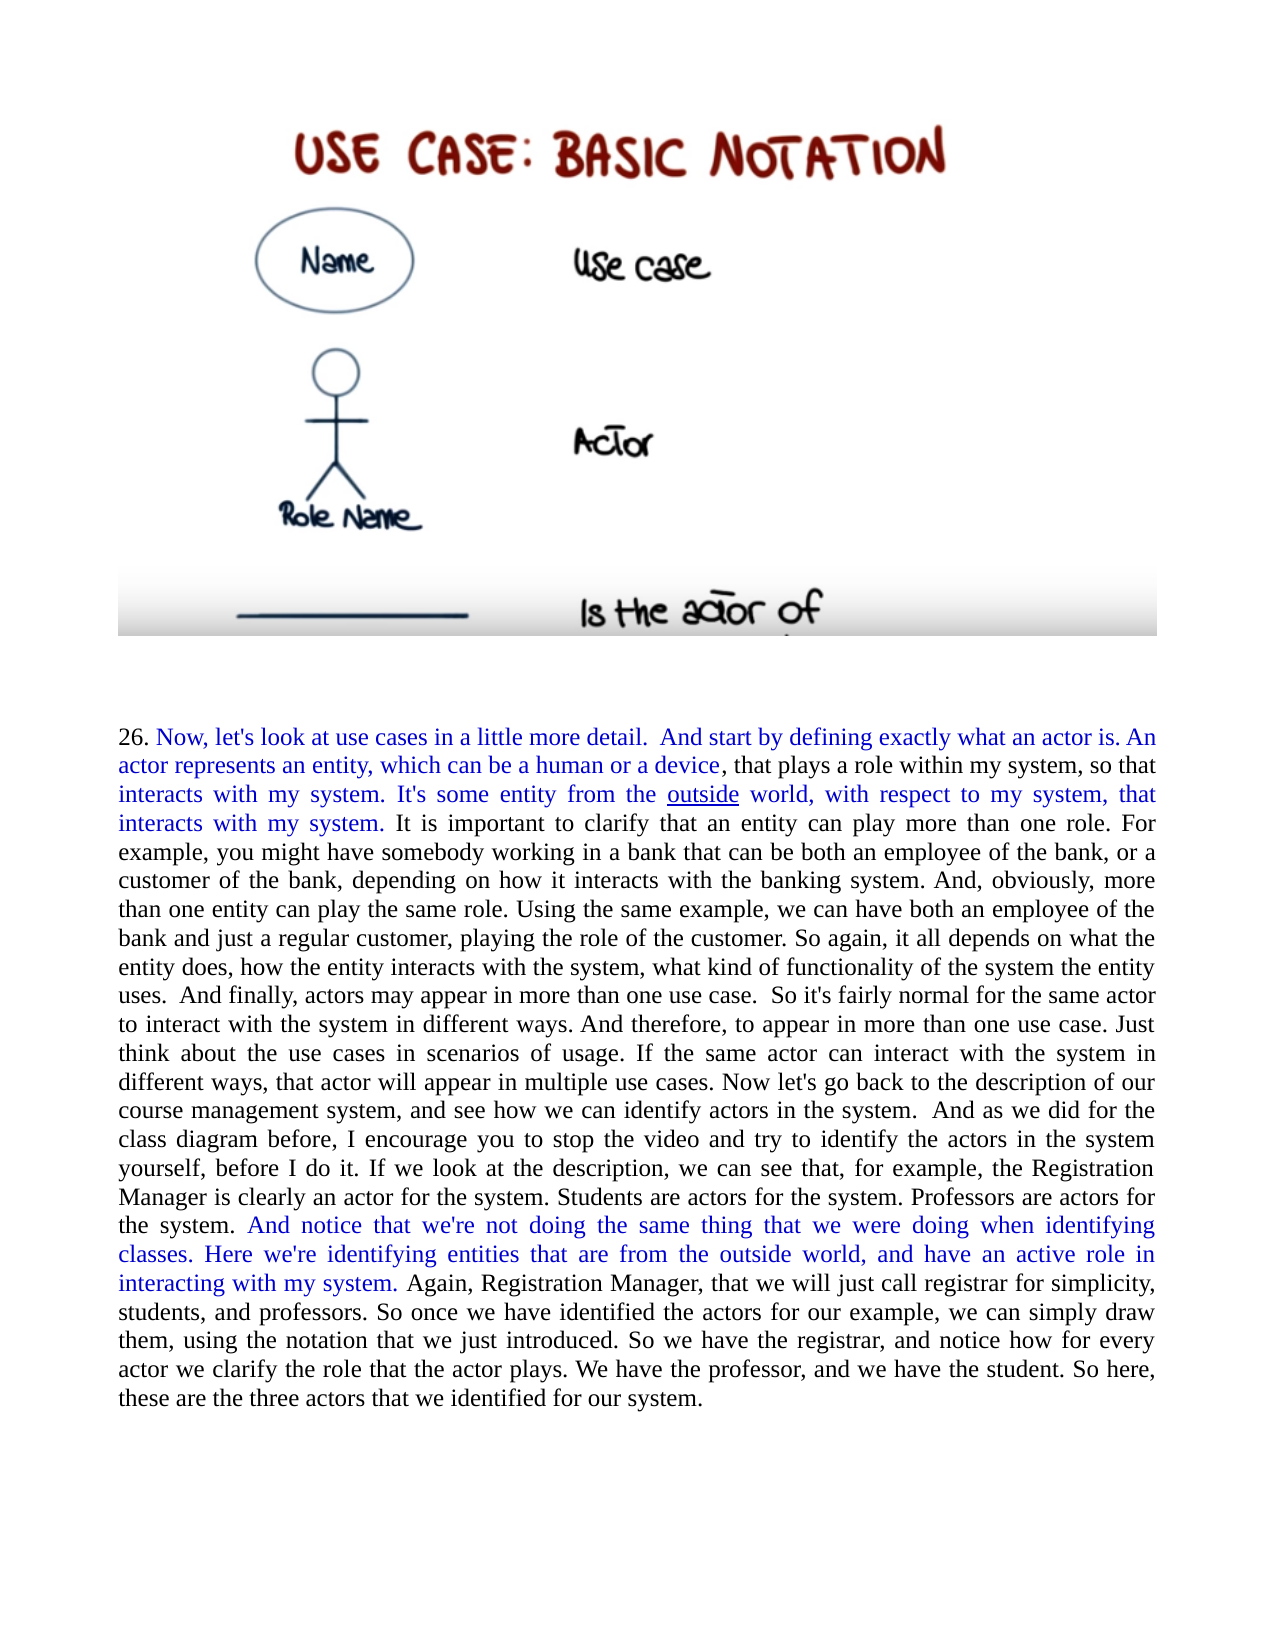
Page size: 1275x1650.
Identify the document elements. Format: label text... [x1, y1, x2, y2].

text 26. Now, let's look at use cases in a little more detail. And start by defining exactly what an actor is. An actor represents an entity, which can be a human or a device, that plays a role within my system, so that interacts with my system. It's some entity from the outside world, with respect to my system, that interacts with my system. It is important to clarify that an entity can play more than one role. For example, you might have somebody working in a bank that can be both an employee of the bank, or a customer of the bank, depending on how it interacts with the banking system. And, obviously, more than one entity can play the same role. Using the same example, we can have both an employee of the bank and just a regular customer, playing the role of the customer. So again, it all depends on what the entity does, how the entity interacts with the system, what kind of functionality of the system the entity uses. And finally, actors may appear in more than one use case. So it's fairly normal for the same actor to interact with the system in different ways. And therefore, to appear in more than one use case. Just think about the use cases in scenarios of usage. If the same actor can interact with the system in different ways, that actor will appear in multiple use cases. Now let's go back to the description of our course management system, and see how we can identify actors in the system. And as we did for the class diagram before, I encourage you to stop the video and try to identify the actors in the system yourself, before I do it. If we look at the description, we can see that, for example, the Registration Manager is clearly an actor for the system. Students are actors for the system. Professors are actors for the system. And notice that we're not doing the same thing that we were doing when identifying classes. Here we're identifying entities that are from the outside world, and have an active role in interacting with my system. Again, Registration Manager, that we will just call registrar for simplicity, students, and professors. So once we have identified the actors for our example, we can simply draw them, using the notation that we just introduced. So we have the registrar, and notice how for every actor we clarify the role that the actor plays. We have the professor, and we have the student. So here, these are the three actors that we identified for our system. [118, 722, 1157, 1412]
picture [118, 118, 1157, 636]
